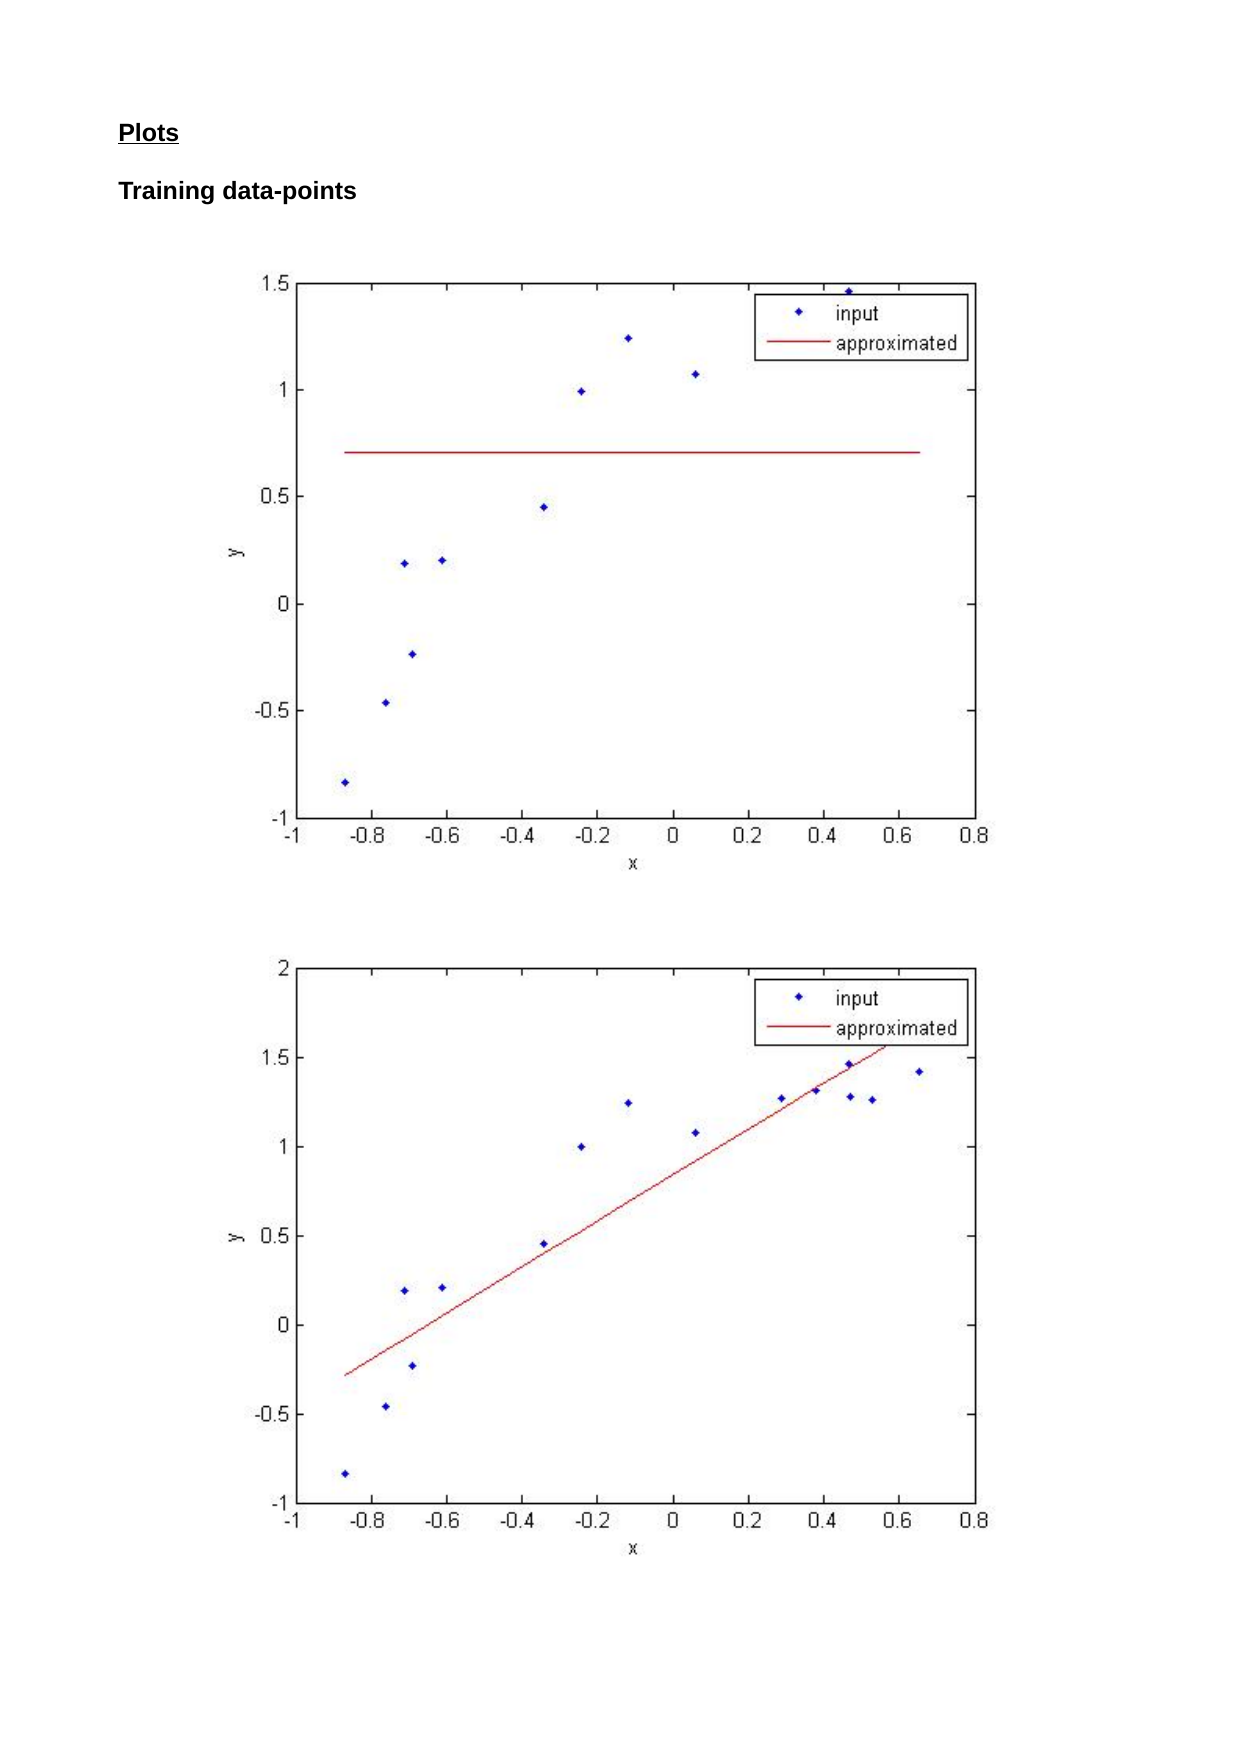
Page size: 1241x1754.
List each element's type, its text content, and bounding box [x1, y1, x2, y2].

picture [182, 918, 1058, 1575]
text Training data-points [118, 176, 1122, 204]
text Plots [118, 118, 1122, 147]
picture [182, 233, 1058, 890]
